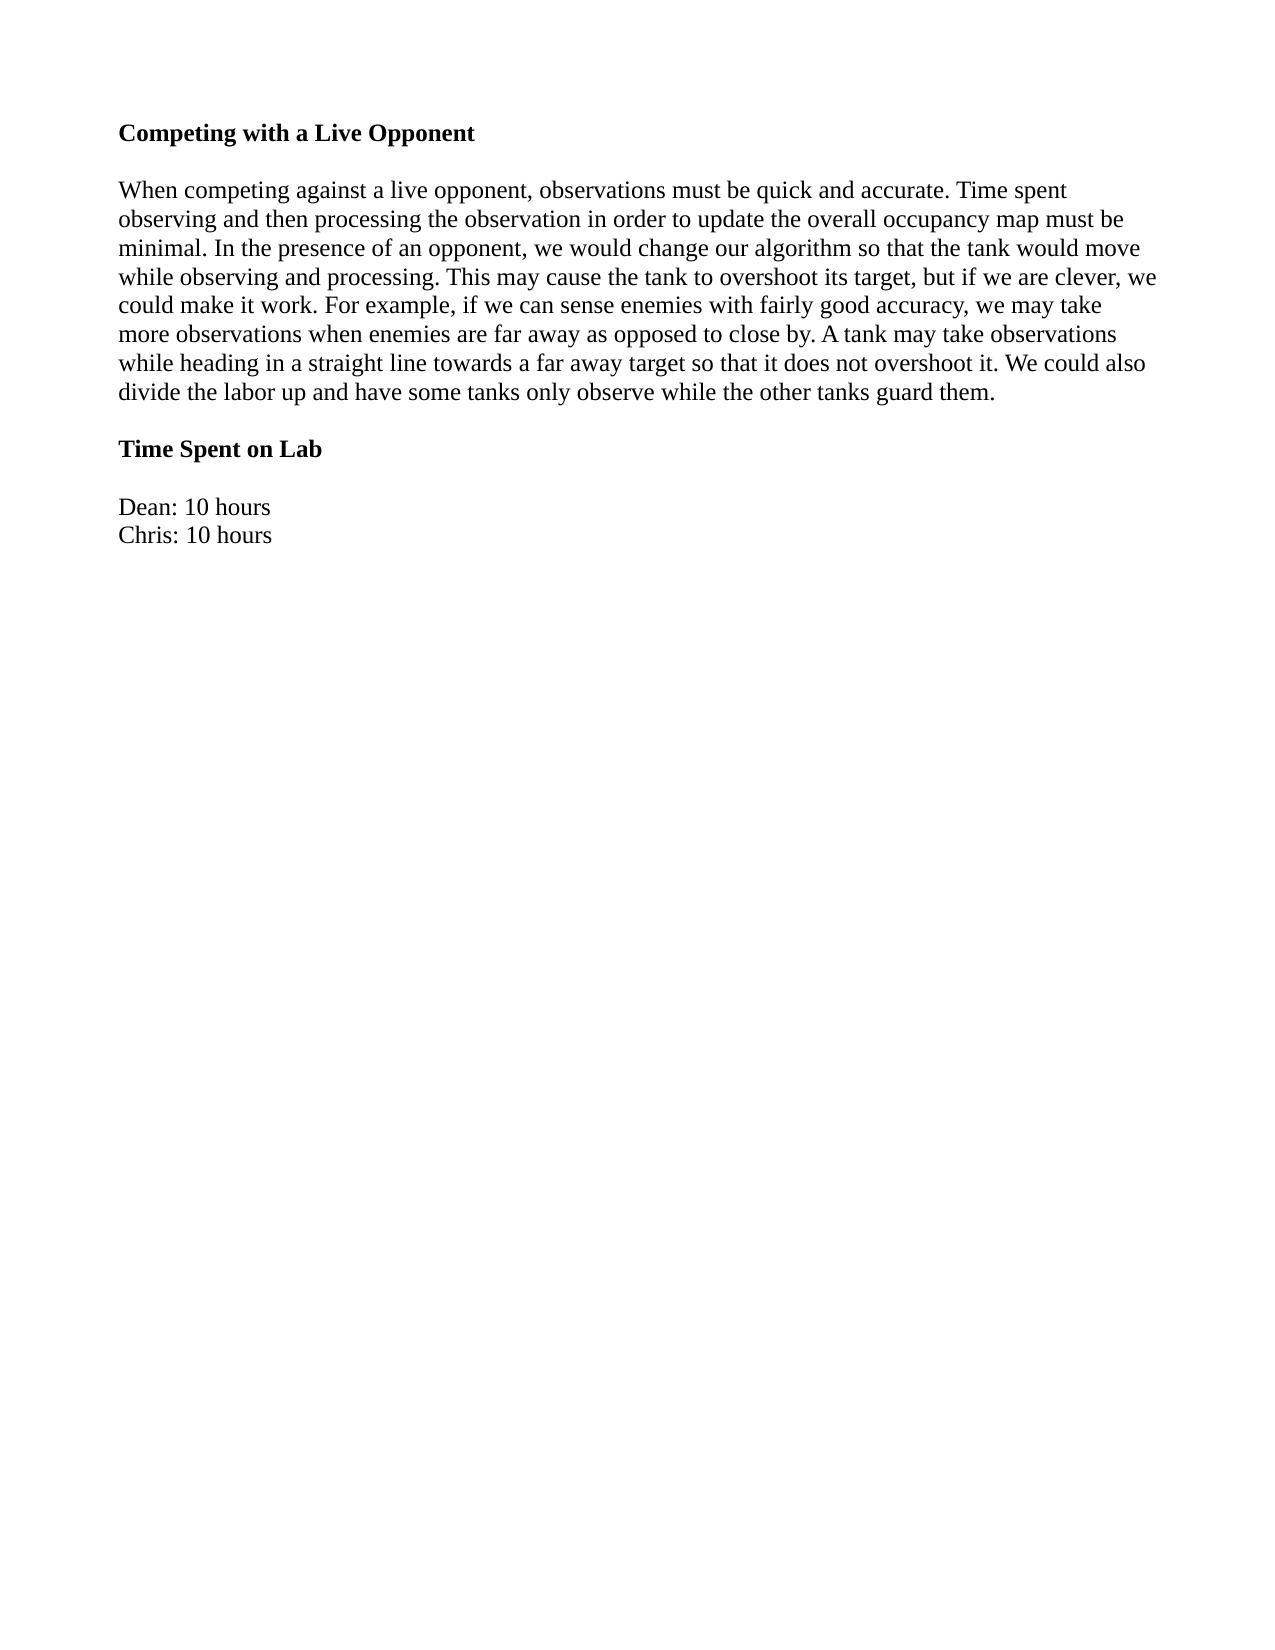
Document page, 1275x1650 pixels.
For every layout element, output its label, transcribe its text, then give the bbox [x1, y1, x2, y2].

text Dean: 10 hours [118, 492, 1157, 521]
text Chris: 10 hours [118, 521, 1157, 549]
text Time Spent on Lab [118, 434, 1157, 463]
text Competing with a Live Opponent [118, 118, 1157, 147]
text When competing against a live opponent, observations must be quick and accurate. Time spent observing and then processing the observation in order to update the overall occupancy map must be minimal. In the presence of an opponent, we would change our algorithm so that the tank would move while observing and processing. This may cause the tank to overshoot its target, but if we are clever, we could make it work. For example, if we can sense enemies with fairly good accuracy, we may take more observations when enemies are far away as opposed to close by. A tank may take observations while heading in a straight line towards a far away target so that it does not overshoot it. We could also divide the labor up and have some tanks only observe while the other tanks guard them. [118, 176, 1157, 406]
